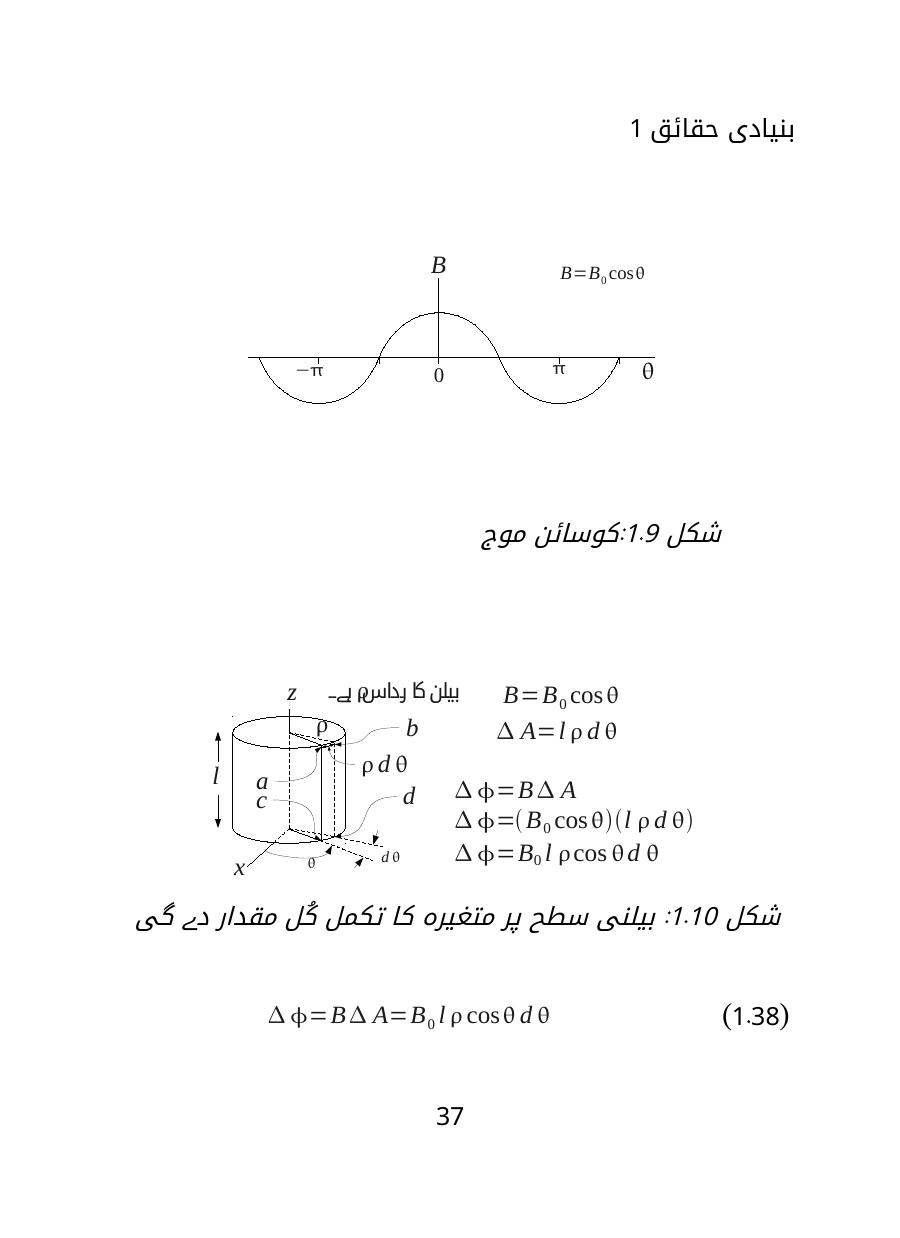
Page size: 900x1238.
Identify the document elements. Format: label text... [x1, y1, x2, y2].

text شکل 1.9:کوسائن موج [179, 195, 721, 558]
text شکل 1.10: بیلنی سطح پر متغیرہ کا تکمل کُل مقدار دے گی [120, 617, 780, 941]
table_header (1.38) [705, 988, 795, 1059]
table_header [105, 988, 705, 1059]
